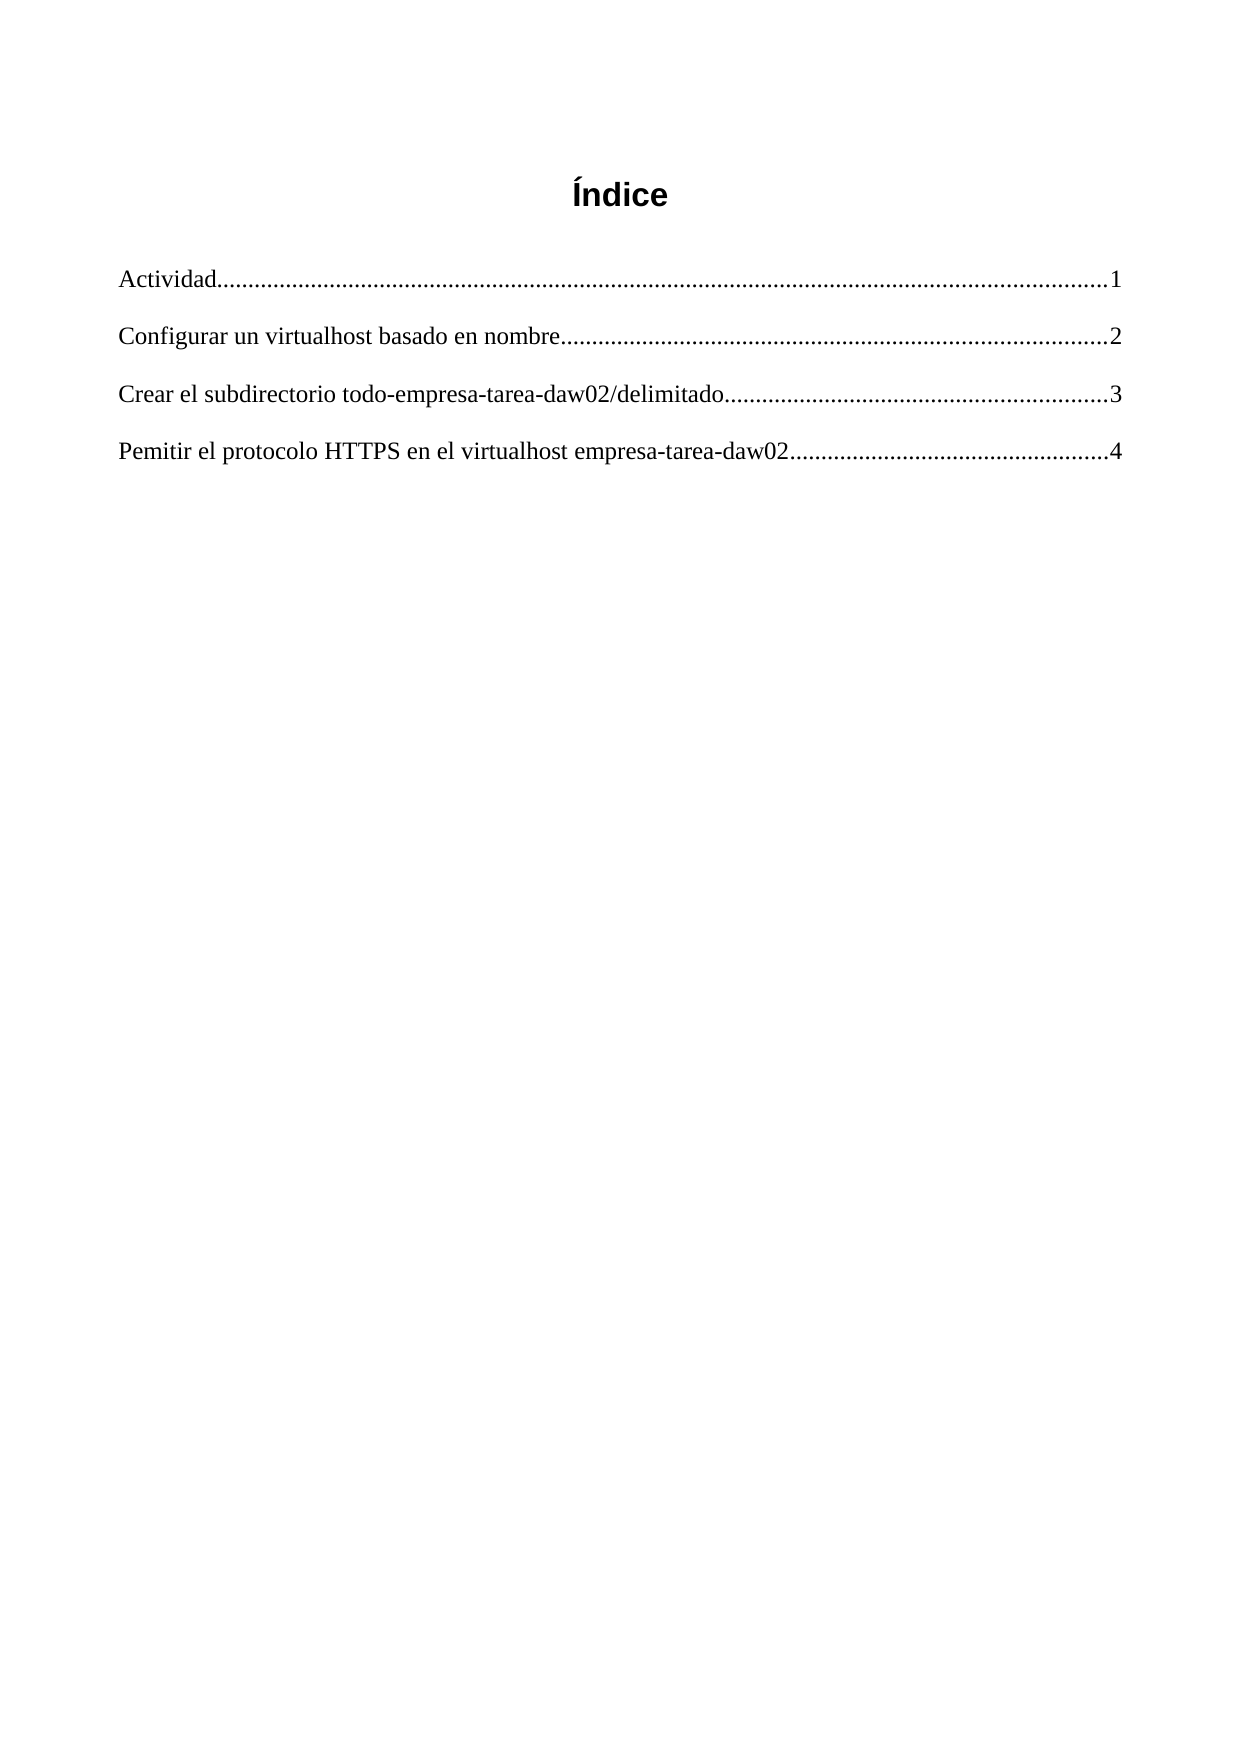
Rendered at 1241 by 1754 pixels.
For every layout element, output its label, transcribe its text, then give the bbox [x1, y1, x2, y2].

text Actividad 1 [118, 264, 1122, 293]
text Pemitir el protocolo HTTPS en el virtualhost empresa-tarea-daw02 4 [118, 436, 1122, 465]
text Crear el subdirectorio todo-empresa-tarea-daw02/delimitado 3 [118, 379, 1122, 408]
text Configurar un virtualhost basado en nombre. 2 [118, 321, 1122, 350]
subtitle Índice [118, 174, 1122, 213]
